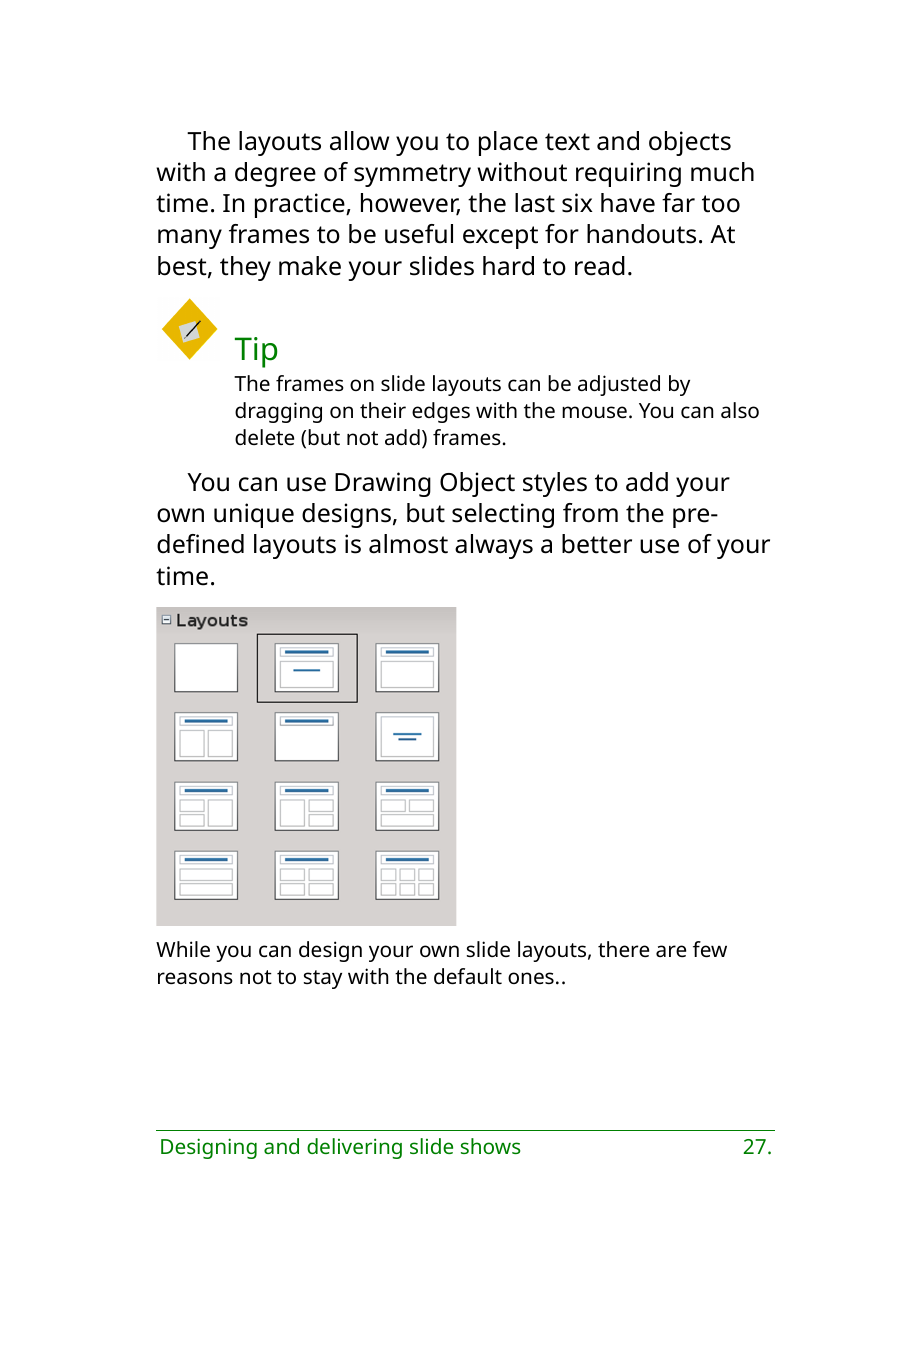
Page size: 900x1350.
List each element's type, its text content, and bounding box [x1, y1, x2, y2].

picture [157, 297, 220, 361]
text The frames on slide layouts can be adjusted by dragging on their edges with the mouse. You can also delete (but not add) frames. [234, 369, 775, 451]
text The layouts allow you to place text and objects with a degree of symmetry without requiring much time. In practice, however, the last six have far too many frames to be useful except for handouts. At best, they make your slides hard to read. [156, 125, 775, 281]
table_cell While you can design your own slide layouts, there are few reasons not to stay with the default ones.. [156, 928, 775, 990]
text You can use Drawing Object styles to add your own unique designs, but selecting from the pre-defined layouts is almost always a better use of your time. [156, 466, 775, 591]
table_header [156, 607, 775, 928]
picture [156, 607, 457, 926]
list Tip [156, 297, 775, 369]
